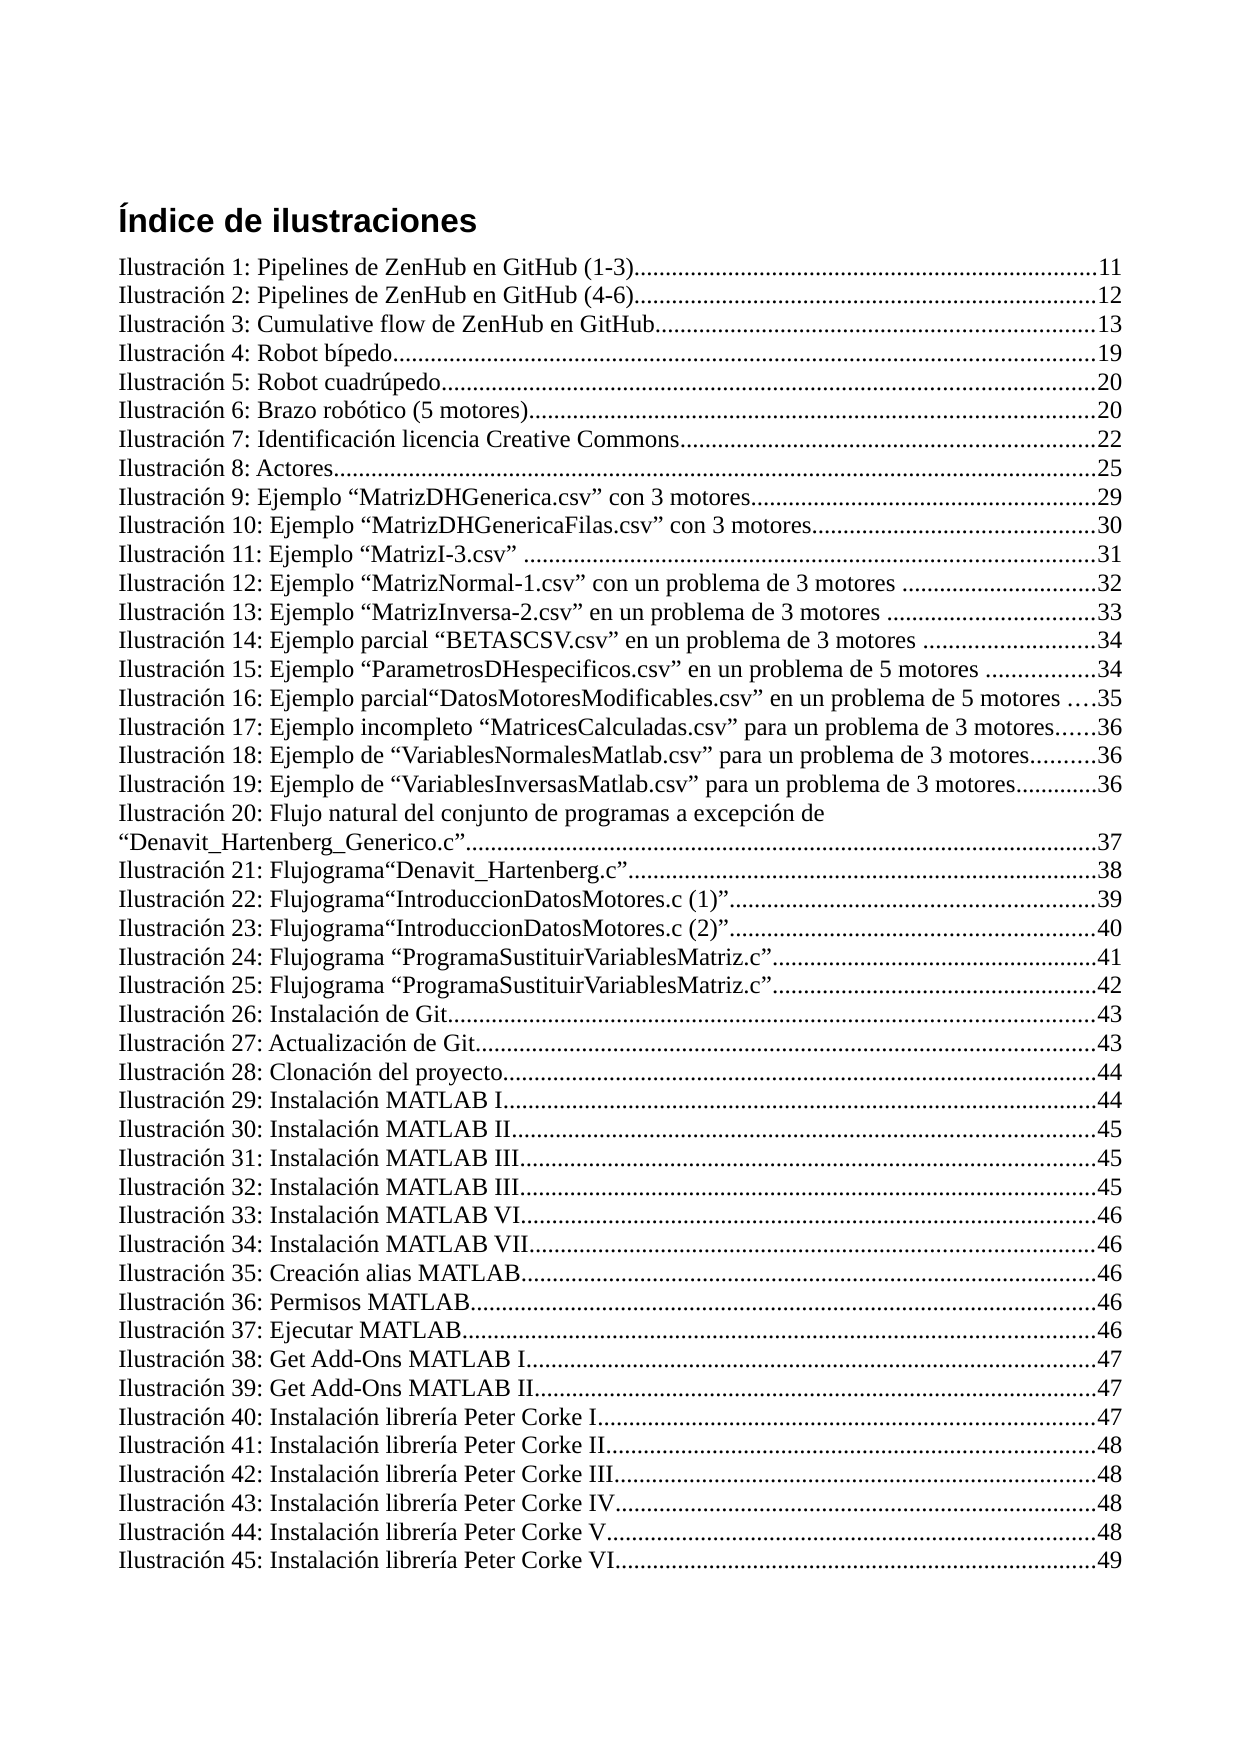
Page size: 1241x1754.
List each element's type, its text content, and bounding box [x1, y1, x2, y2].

text Ilustración 6: Brazo robótico (5 motores) 20 [118, 395, 1122, 424]
text Ilustración 31: Instalación MATLAB III 45 [118, 1143, 1122, 1172]
text Ilustración 30: Instalación MATLAB II 45 [118, 1114, 1122, 1143]
text Ilustración 40: Instalación librería Peter Corke I 47 [118, 1402, 1122, 1430]
text Ilustración 43: Instalación librería Peter Corke IV 48 [118, 1488, 1122, 1517]
text Ilustración 15: Ejemplo “ParametrosDHespecificos.csv” en un problema de 5 motores 34 [118, 654, 1122, 683]
text Ilustración 38: Get Add-Ons MATLAB I 47 [118, 1344, 1122, 1373]
text Ilustración 16: Ejemplo parcial“DatosMotoresModificables.csv” en un problema de 5 motores 35 [118, 683, 1122, 712]
text Ilustración 11: Ejemplo “MatrizI-3.csv” 31 [118, 539, 1122, 568]
text Ilustración 19: Ejemplo de “VariablesInversasMatlab.csv” para un problema de 3 motores 36 [118, 769, 1122, 798]
text Ilustración 32: Instalación MATLAB III 45 [118, 1172, 1122, 1200]
text Ilustración 37: Ejecutar MATLAB 46 [118, 1315, 1122, 1344]
text Ilustración 13: Ejemplo “MatrizInversa-2.csv” en un problema de 3 motores 33 [118, 597, 1122, 625]
text Ilustración 5: Robot cuadrúpedo 20 [118, 367, 1122, 395]
text Ilustración 10: Ejemplo “MatrizDHGenericaFilas.csv” con 3 motores 30 [118, 510, 1122, 539]
text Ilustración 35: Creación alias MATLAB 46 [118, 1258, 1122, 1287]
text Ilustración 45: Instalación librería Peter Corke VI 49 [118, 1545, 1122, 1574]
text Ilustración 39: Get Add-Ons MATLAB II 47 [118, 1373, 1122, 1402]
text Ilustración 14: Ejemplo parcial “BETASCSV.csv” en un problema de 3 motores 34 [118, 625, 1122, 654]
text Ilustración 28: Clonación del proyecto 44 [118, 1057, 1122, 1085]
text Ilustración 24: Flujograma “ProgramaSustituirVariablesMatriz.c” 41 [118, 942, 1122, 970]
text Ilustración 12: Ejemplo “MatrizNormal-1.csv” con un problema de 3 motores 32 [118, 568, 1122, 597]
text Ilustración 25: Flujograma “ProgramaSustituirVariablesMatriz.c” 42 [118, 970, 1122, 999]
text Ilustración 29: Instalación MATLAB I 44 [118, 1085, 1122, 1114]
text Ilustración 9: Ejemplo “MatrizDHGenerica.csv” con 3 motores 29 [118, 482, 1122, 510]
text Ilustración 18: Ejemplo de “VariablesNormalesMatlab.csv” para un problema de 3 motores 36 [118, 740, 1122, 769]
text Ilustración 36: Permisos MATLAB 46 [118, 1287, 1122, 1315]
text Ilustración 21: Flujograma“Denavit_Hartenberg.c” 38 [118, 855, 1122, 884]
text Ilustración 4: Robot bípedo 19 [118, 338, 1122, 367]
text Ilustración 2: Pipelines de ZenHub en GitHub (4-6). 12 [118, 280, 1122, 309]
text Ilustración 23: Flujograma“IntroduccionDatosMotores.c (2)” 40 [118, 913, 1122, 942]
subtitle Índice de ilustraciones [118, 201, 1122, 239]
text Ilustración 27: Actualización de Git 43 [118, 1028, 1122, 1057]
text Ilustración 26: Instalación de Git 43 [118, 999, 1122, 1028]
text Ilustración 1: Pipelines de ZenHub en GitHub (1-3). 11 [118, 252, 1122, 280]
text Ilustración 42: Instalación librería Peter Corke III 48 [118, 1459, 1122, 1488]
text Ilustración 33: Instalación MATLAB VI 46 [118, 1200, 1122, 1229]
text Ilustración 3: Cumulative flow de ZenHub en GitHub. 13 [118, 309, 1122, 338]
text Ilustración 34: Instalación MATLAB VII 46 [118, 1229, 1122, 1258]
text Ilustración 7: Identificación licencia Creative Commons 22 [118, 424, 1122, 453]
text Ilustración 41: Instalación librería Peter Corke II 48 [118, 1430, 1122, 1459]
text Ilustración 20: Flujo natural del conjunto de programas a excepción de “Denavit_Hartenberg_Generico.c” 37 [118, 798, 1122, 855]
text Ilustración 17: Ejemplo incompleto “MatricesCalculadas.csv” para un problema de 3 motores 36 [118, 712, 1122, 740]
text Ilustración 22: Flujograma“IntroduccionDatosMotores.c (1)” 39 [118, 884, 1122, 913]
text Ilustración 8: Actores 25 [118, 453, 1122, 482]
text Ilustración 44: Instalación librería Peter Corke V 48 [118, 1517, 1122, 1545]
